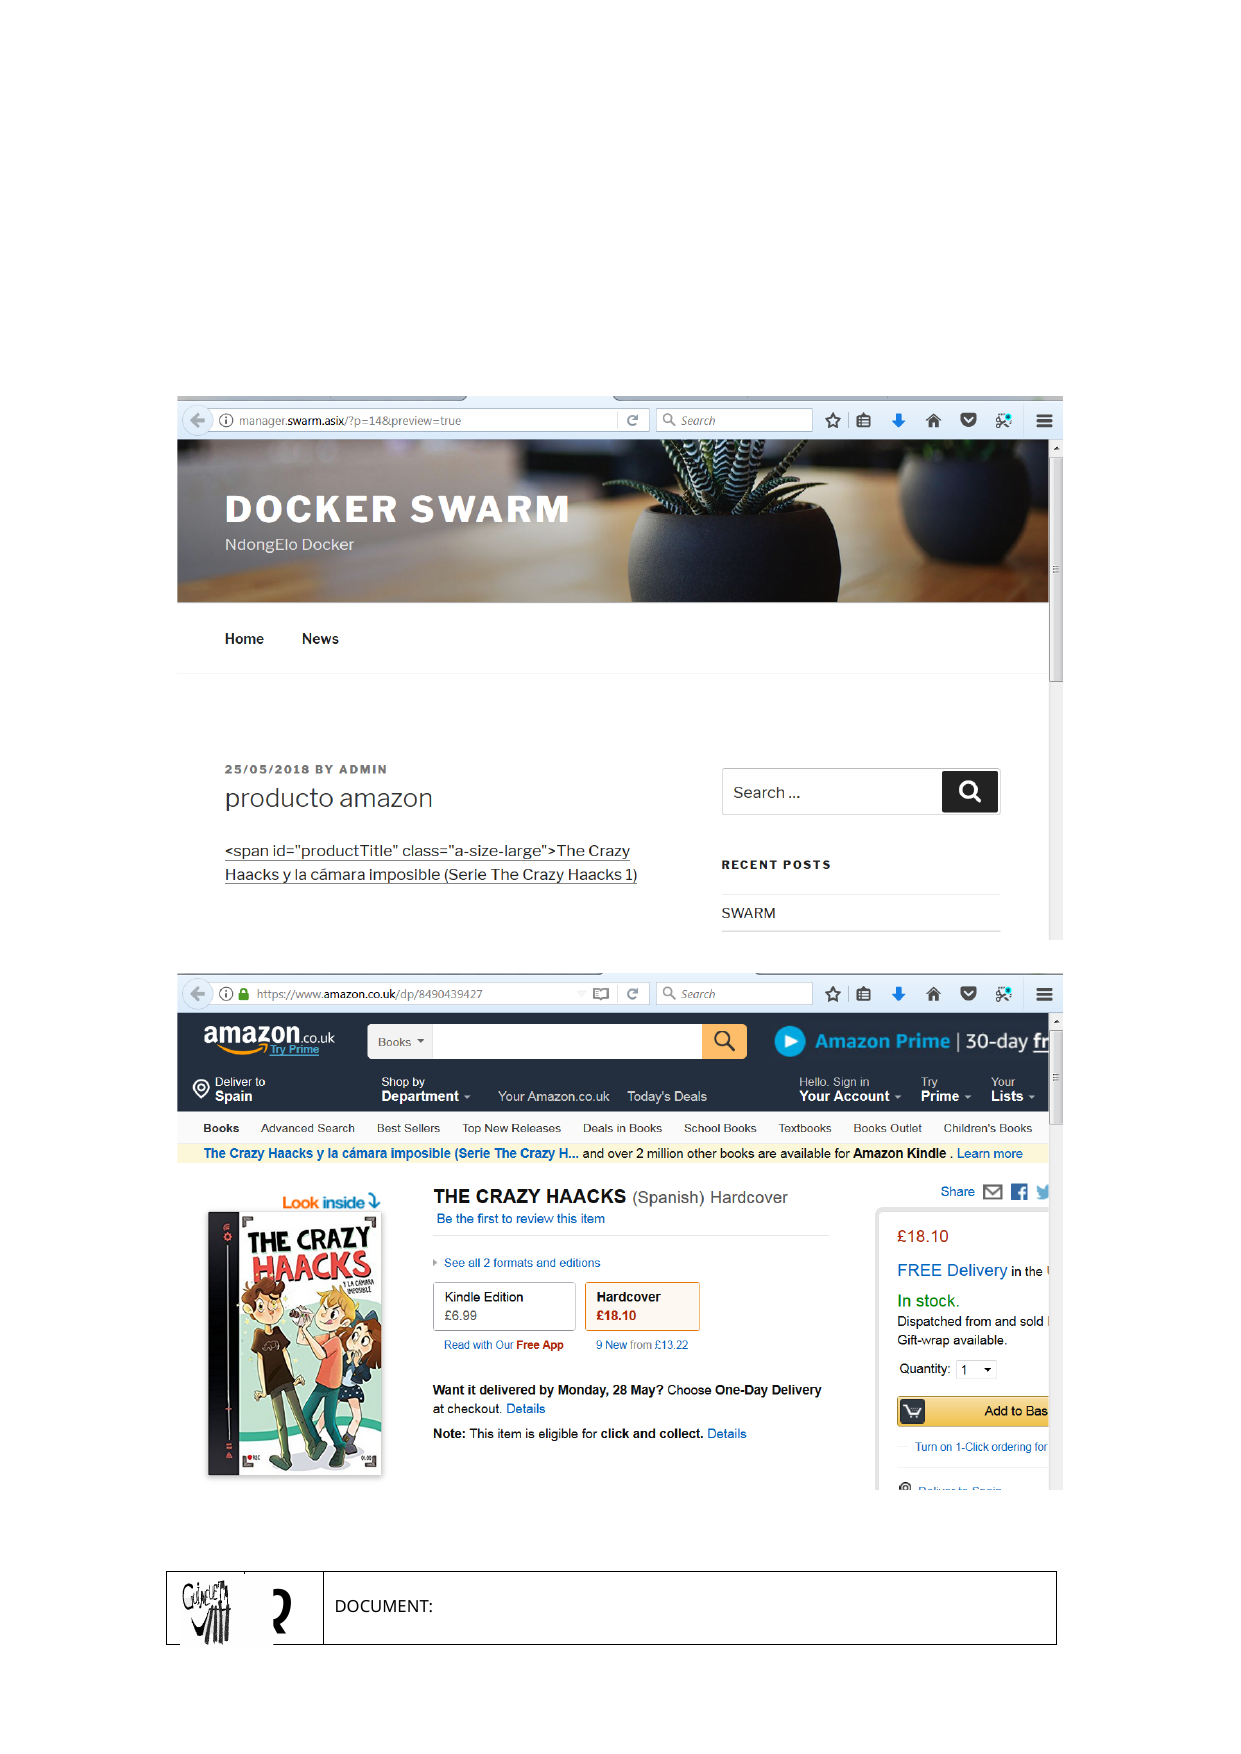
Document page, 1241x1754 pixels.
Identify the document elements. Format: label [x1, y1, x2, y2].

picture [177, 973, 1063, 1490]
picture [177, 396, 1063, 940]
picture [180, 1574, 274, 1649]
